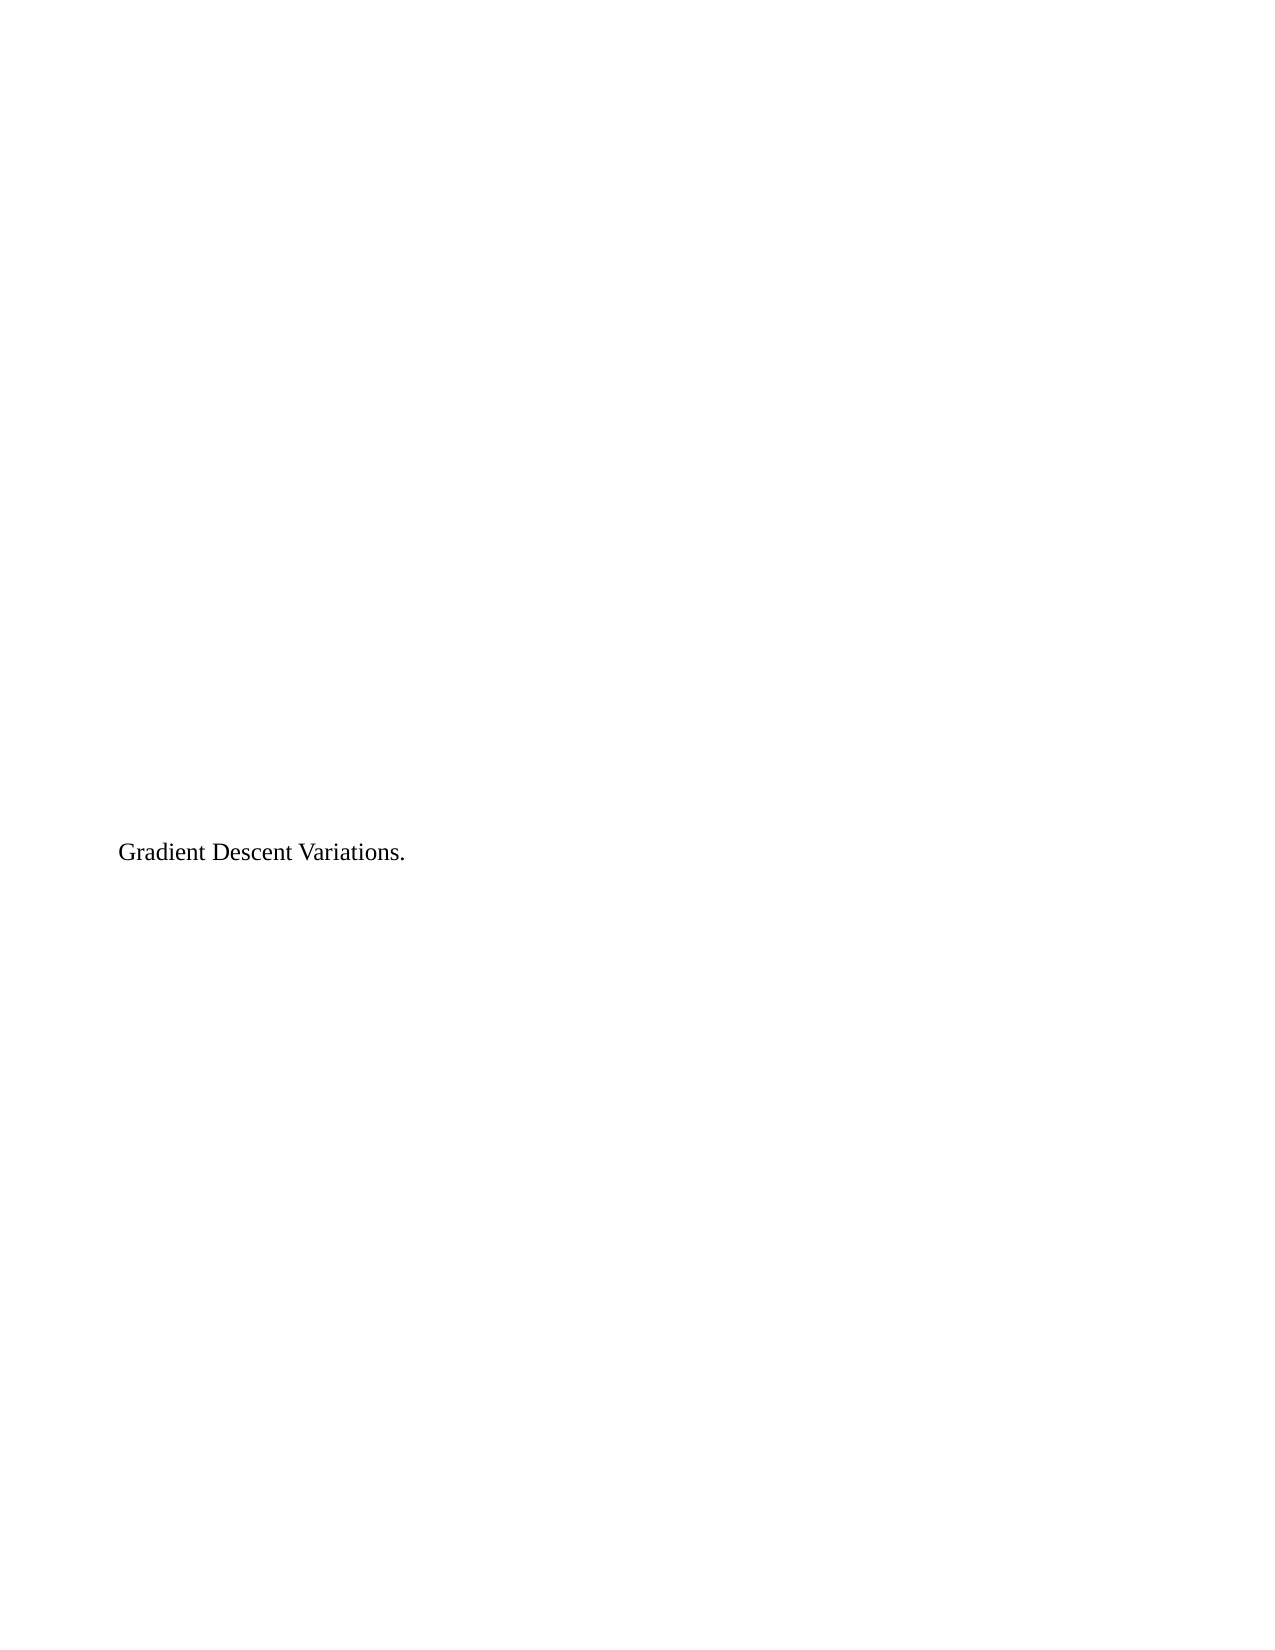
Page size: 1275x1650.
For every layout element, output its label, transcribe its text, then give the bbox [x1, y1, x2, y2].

text Gradient Descent Variations. [118, 837, 1157, 866]
